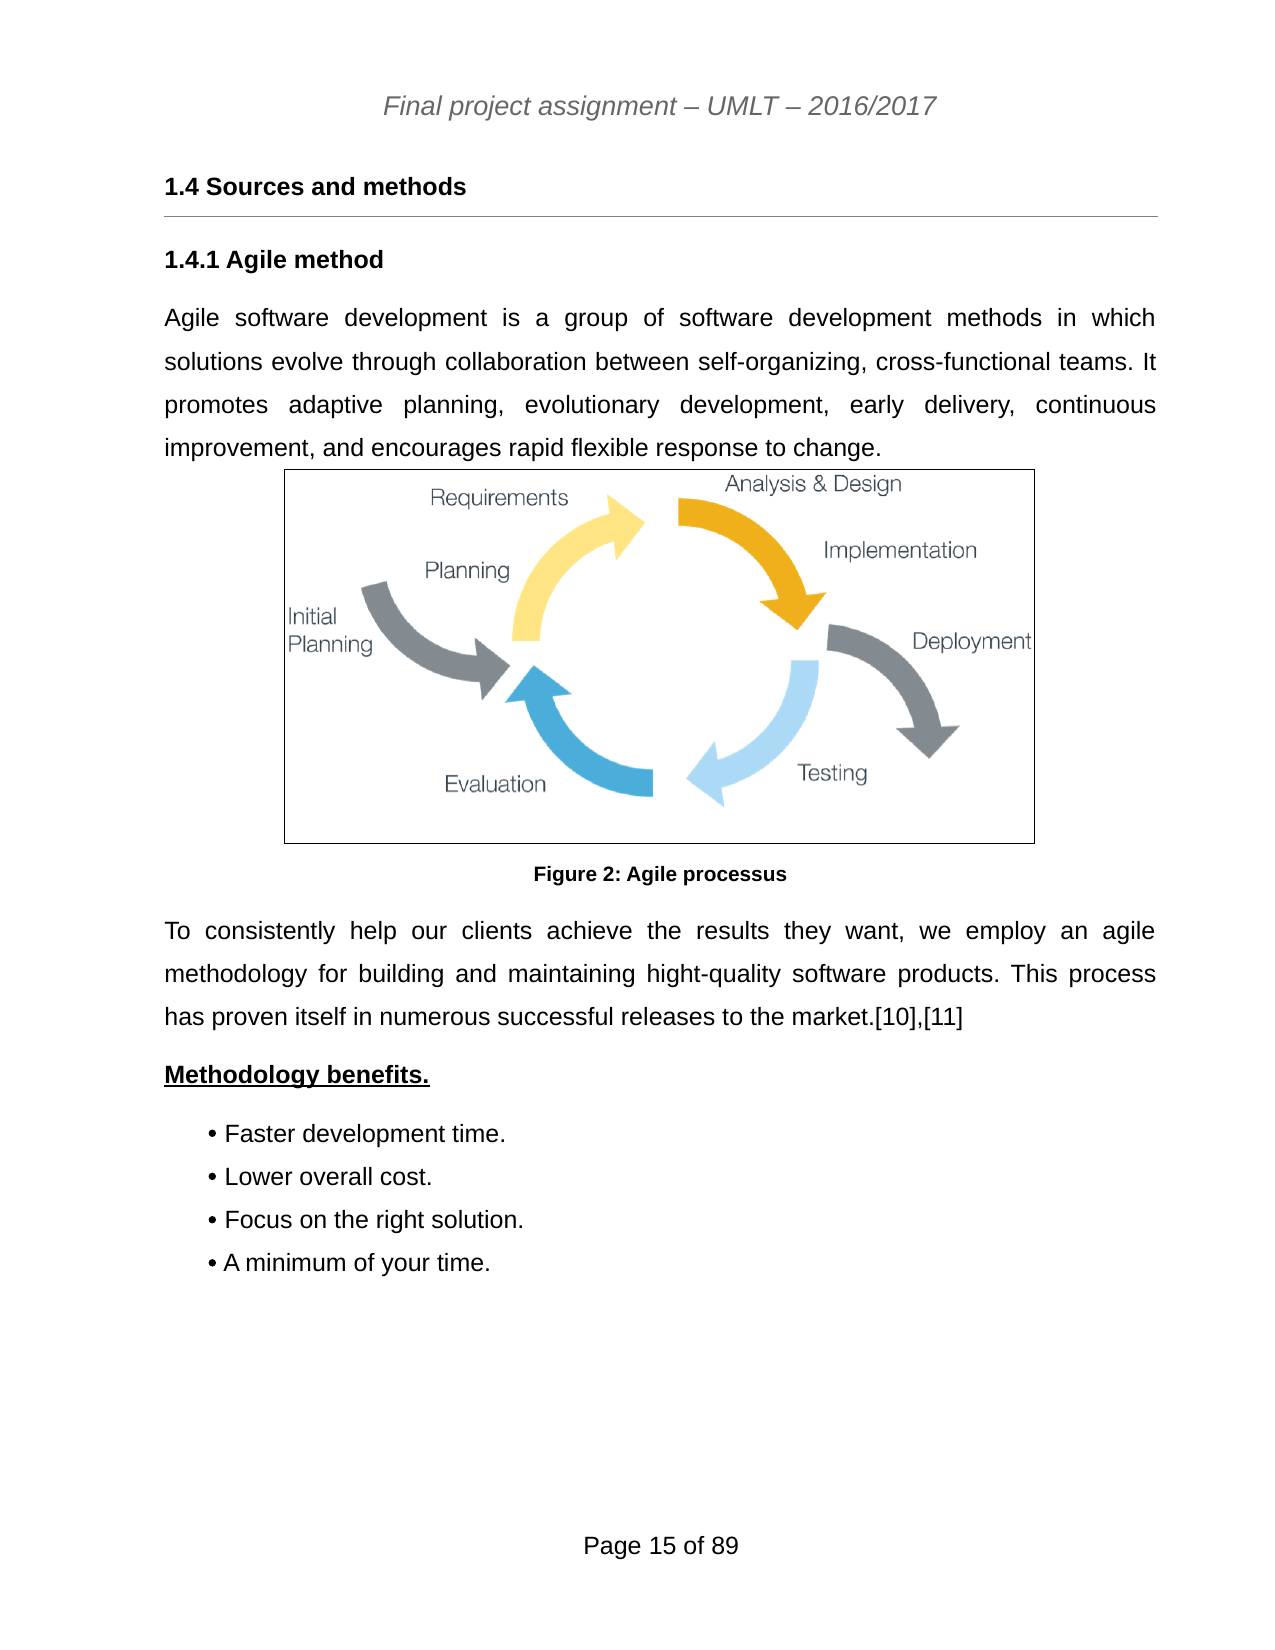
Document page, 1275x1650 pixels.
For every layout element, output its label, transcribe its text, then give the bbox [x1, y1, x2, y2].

text Methodology benefits. [164, 1060, 1158, 1089]
text To consistently help our clients achieve the results they want, we employ an agile methodology for building and maintaining hight-quality software products. This process has proven itself in numerous successful releases to the market.[10],[11] [164, 916, 1158, 1031]
subtitle 1.4.1 Agile method [164, 245, 1158, 274]
subtitle 1.4 Sources and methods [164, 172, 1158, 201]
text Figure 2: Agile processus [164, 491, 1158, 887]
list A minimum of your time. [208, 1248, 1158, 1277]
list Lower overall cost. [208, 1162, 1158, 1191]
picture [287, 472, 1032, 841]
list Faster development time. [208, 1118, 1158, 1147]
list Focus on the right solution. [208, 1205, 1158, 1234]
text Agile software development is a group of software development methods in which solutions evolve through collaboration between self-organizing, cross-functional teams. It promotes adaptive planning, evolutionary development, early delivery, continuous improvement, and encourages rapid flexible response to change. [164, 303, 1158, 461]
